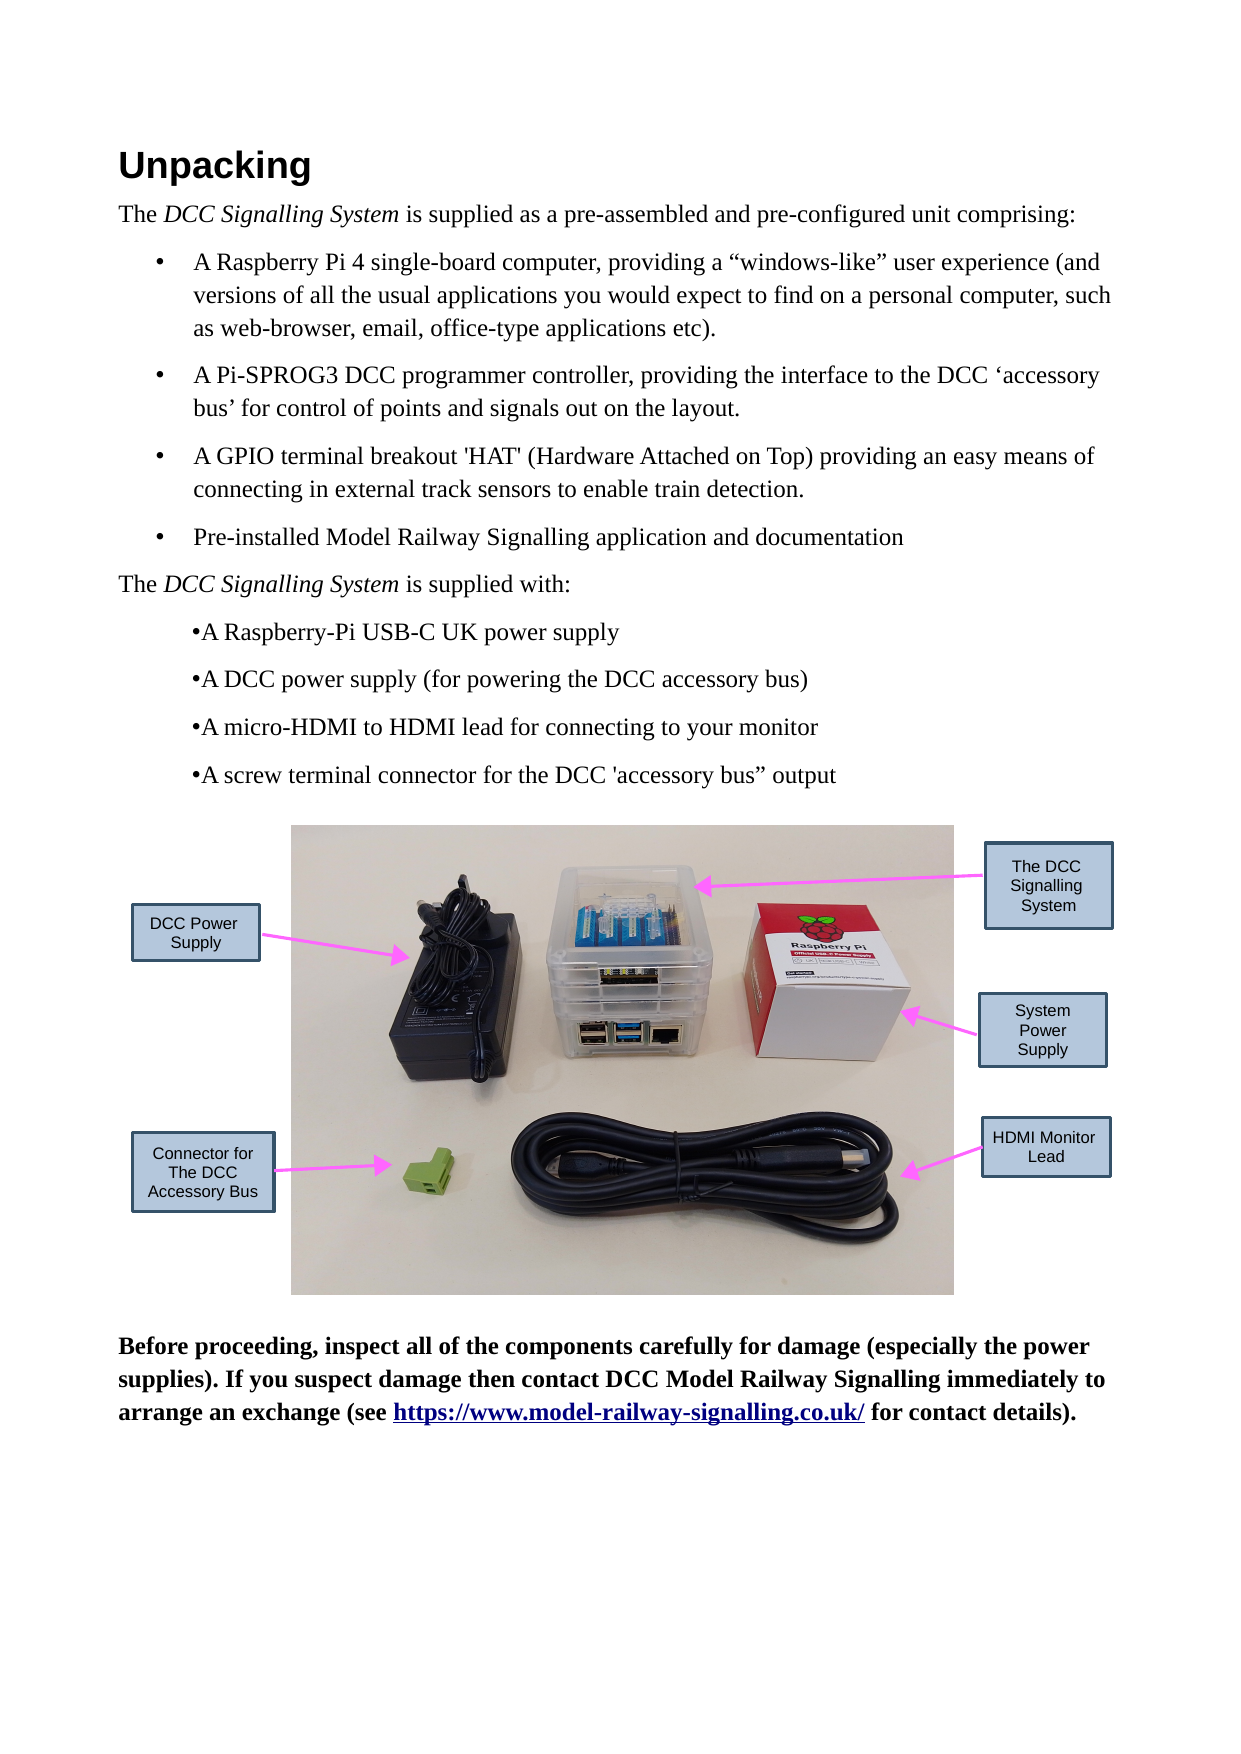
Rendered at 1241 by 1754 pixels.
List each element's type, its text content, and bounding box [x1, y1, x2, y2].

text The DCC Signalling System is supplied as a pre-assembled and pre-configured unit comprising: [118, 199, 1122, 228]
subtitle Unpacking [118, 143, 1122, 187]
list Pre-installed Model Railway Signalling application and documentation [156, 522, 1122, 551]
list A Pi-SPROG3 DCC programmer controller, providing the interface to the DCC ‘accessory bus’ for control of points and signals out on the layout. [156, 361, 1122, 422]
list A Raspberry Pi 4 single-board computer, providing a “windows-like” user experience (and versions of all the usual applications you would expect to find on a personal computer, such as web-browser, email, office-type applications etc). [156, 247, 1122, 342]
list A DCC power supply (for powering the DCC accessory bus) [118, 664, 1122, 693]
text The DCC Signalling System is supplied with: [118, 569, 1122, 598]
list A micro-HDMI to HDMI lead for connecting to your monitor [118, 712, 1122, 741]
picture [291, 825, 954, 1295]
text Before proceeding, inspect all of the components carefully for damage (especially the power supplies). If you suspect damage then contact DCC Model Railway Signalling immediately to arrange an exchange (see https://www.model-railway-signalling.co.uk/ for contact details). [118, 1331, 1122, 1426]
list A GPIO terminal breakout 'HAT' (Hardware Attached on Top) providing an easy means of connecting in external track sensors to enable train detection. [156, 441, 1122, 503]
list A screw terminal connector for the DCC 'accessory bus” output [118, 760, 1122, 788]
list A Raspberry-Pi USB-C UK power supply [118, 617, 1122, 646]
